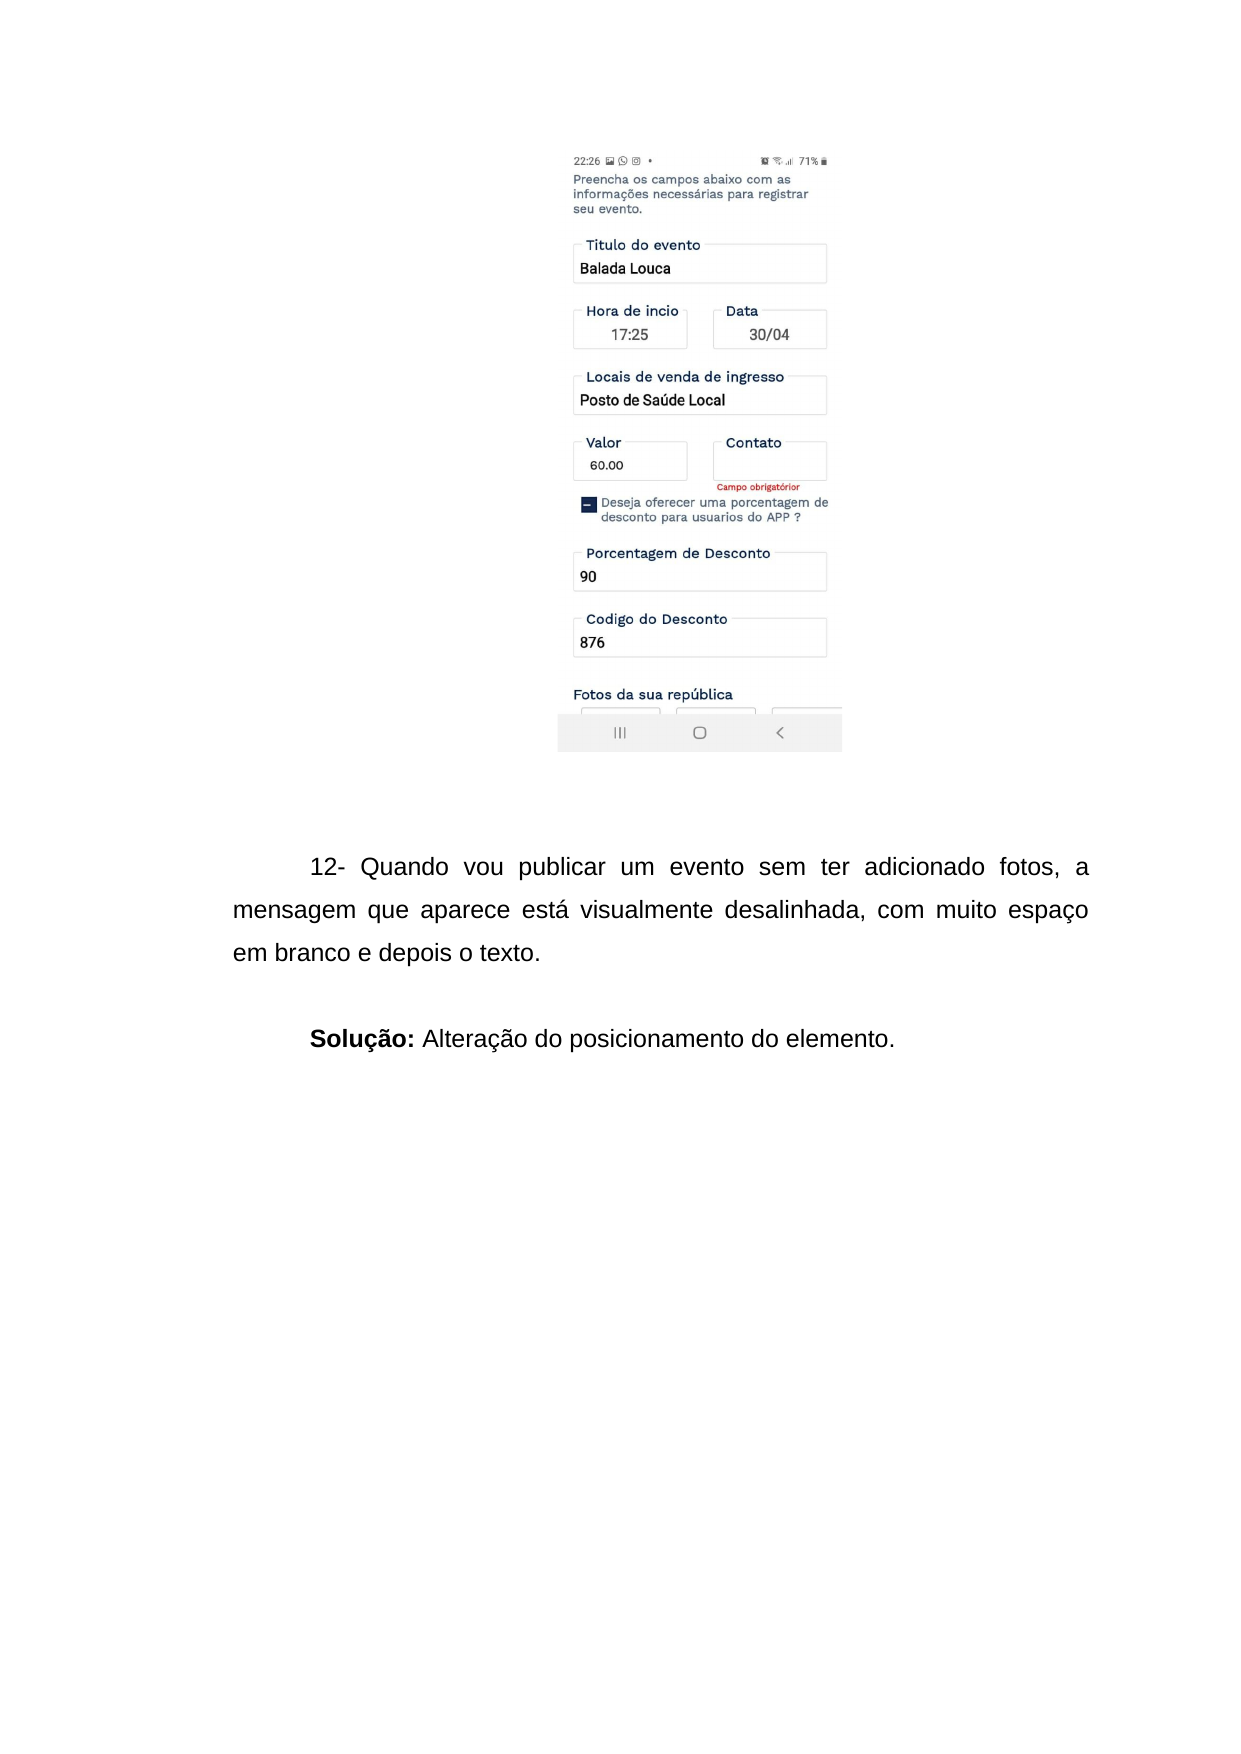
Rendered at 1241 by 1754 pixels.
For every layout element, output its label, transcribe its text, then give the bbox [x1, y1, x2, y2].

picture [557, 150, 843, 752]
text Solução: Alteração do posicionamento do elemento. [233, 1024, 1090, 1053]
text 12- Quando vou publicar um evento sem ter adicionado fotos, a mensagem que aparece está visualmente desalinhada, com muito espaço em branco e depois o texto. [233, 852, 1090, 967]
